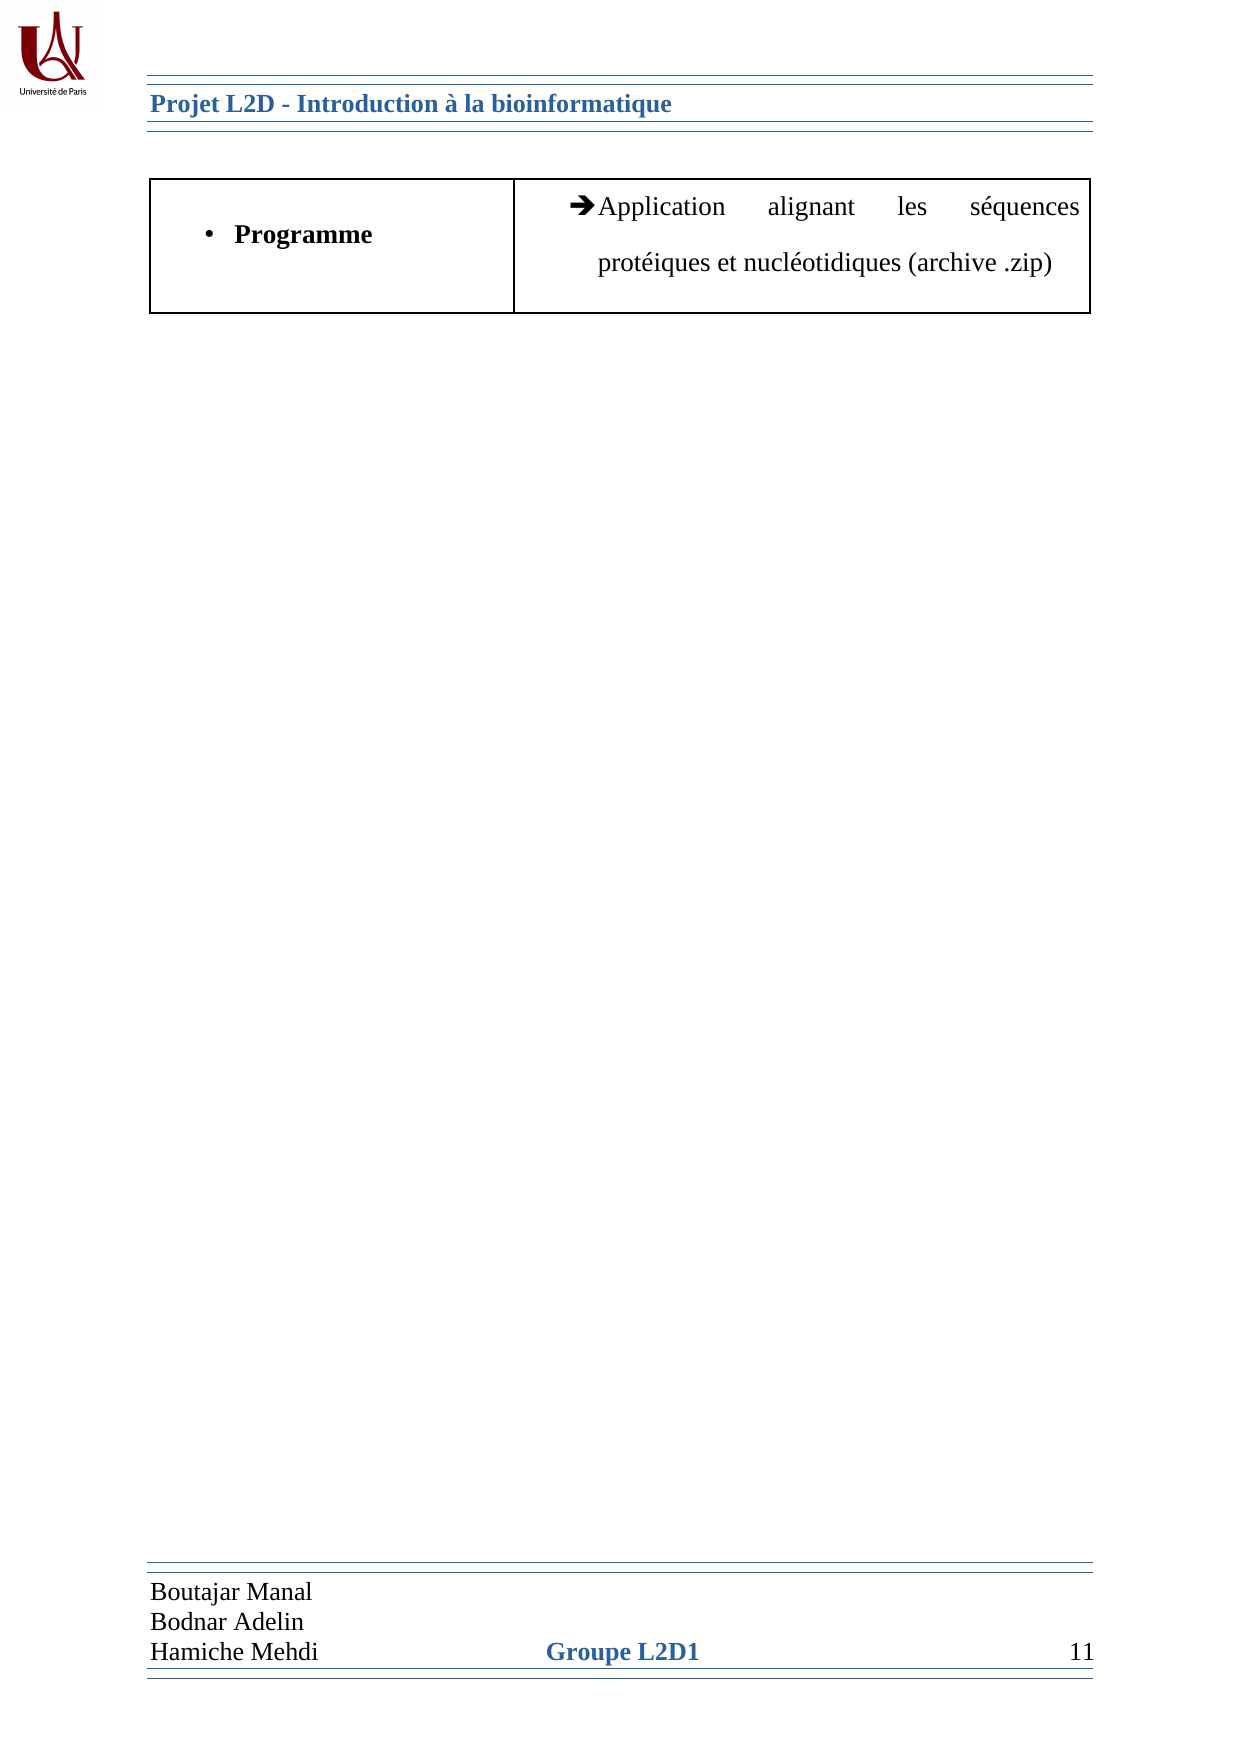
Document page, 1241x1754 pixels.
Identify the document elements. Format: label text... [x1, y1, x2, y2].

table_cell Application alignant les séquences protéiques et nucléotidiques (archive .zip) [515, 180, 1089, 312]
picture [0, 0, 101, 107]
table_cell Programme [151, 180, 513, 312]
